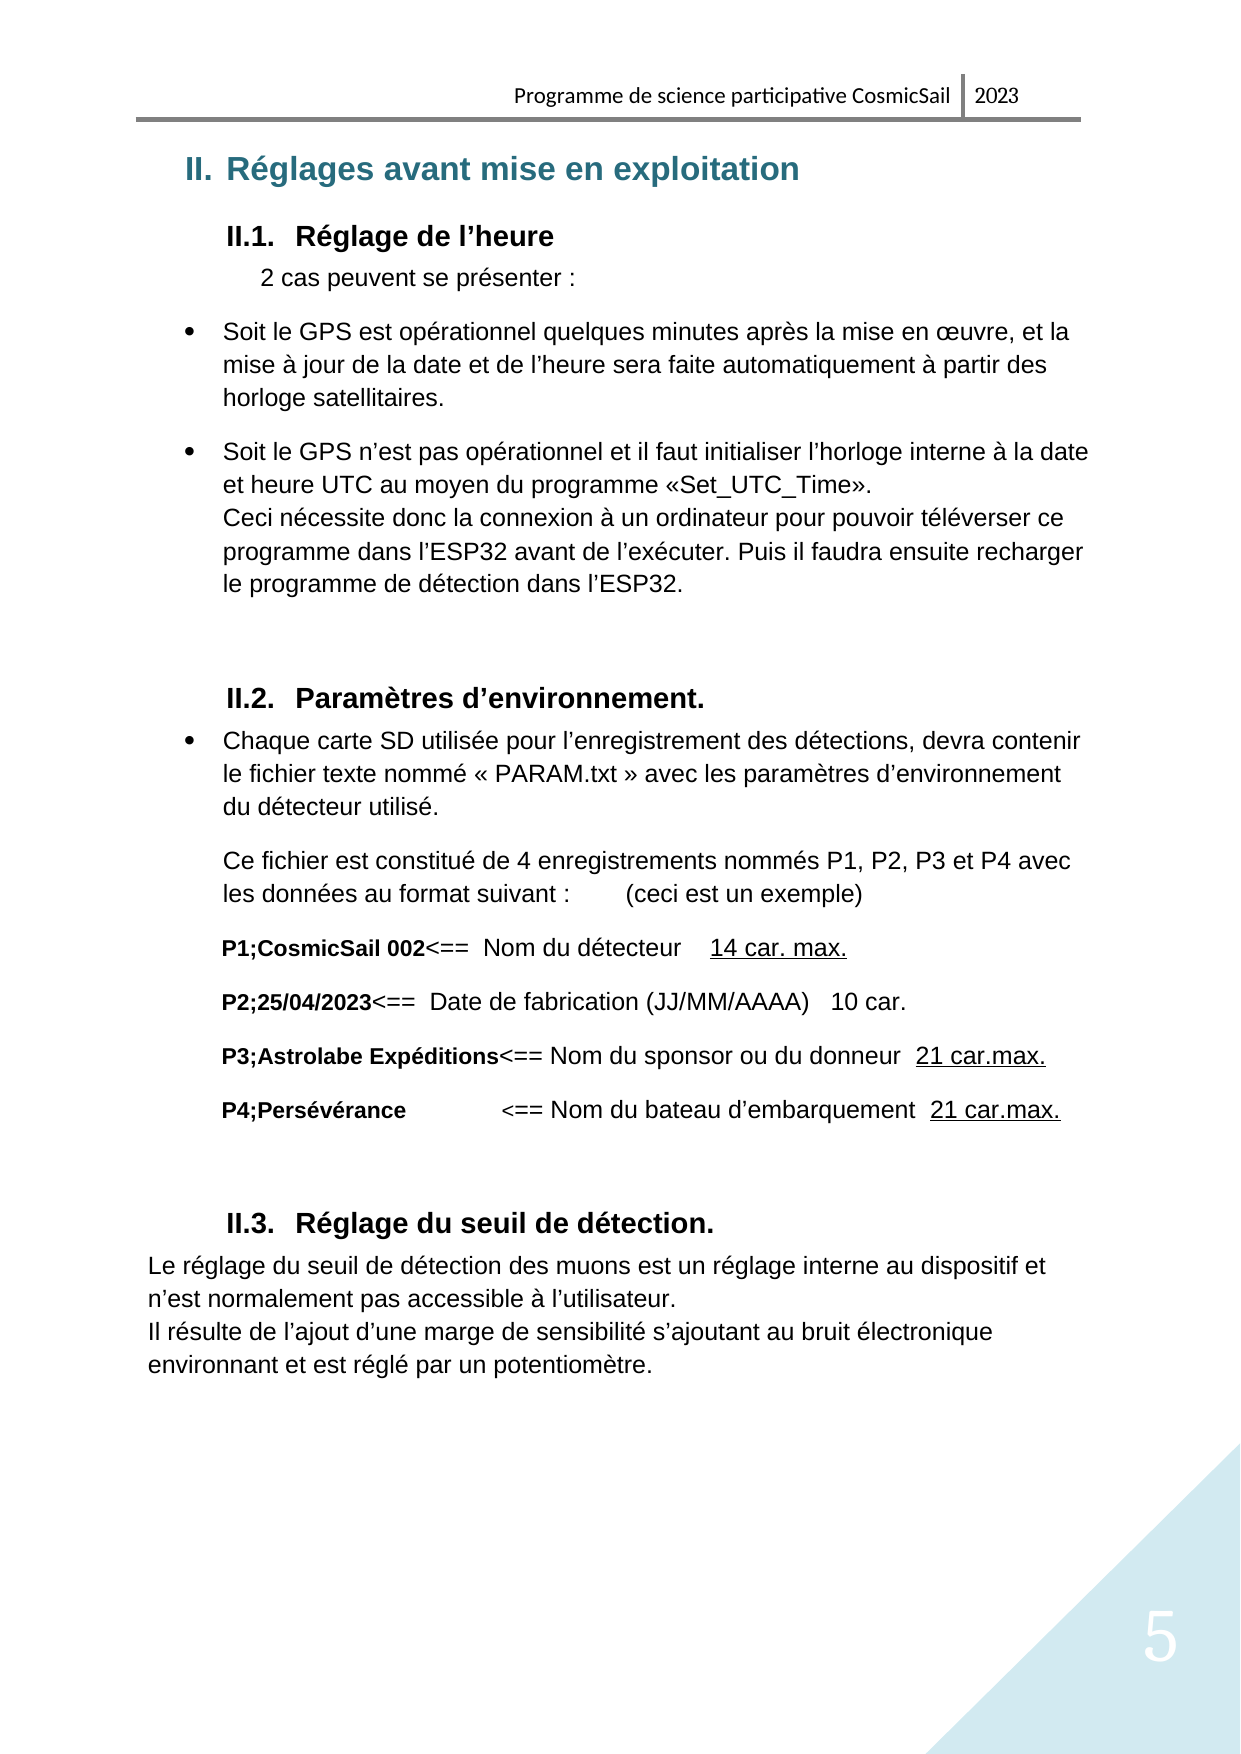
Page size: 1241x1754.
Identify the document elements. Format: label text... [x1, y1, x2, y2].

text 2 cas peuvent se présenter : [260, 263, 1093, 292]
subtitle Réglage de l’heure [226, 219, 1093, 252]
text Le réglage du seuil de détection des muons est un réglage interne au dispositif et n’est normalement pas accessible à l’utilisateur. Il résulte de l’ajout d’une marge de sensibilité s’ajoutant au bruit électronique environnant et est réglé par un potentiomètre. [148, 1251, 1093, 1379]
text P3;Astrolabe Expéditions<== Nom du sponsor ou du donneur 21 car.max. [221, 1041, 1093, 1069]
subtitle Réglages avant mise en exploitation [185, 149, 1093, 188]
list Soit le GPS est opérationnel quelques minutes après la mise en œuvre, et la mise à jour de la date et de l’heure sera faite automatiquement à partir des horloge satellitaires. [185, 317, 1093, 412]
text P1;CosmicSail 002<== Nom du détecteur 14 car. max. [221, 933, 1093, 962]
text P2;25/04/2023<== Date de fabrication (JJ/MM/AAAA) 10 car. [221, 987, 1093, 1016]
subtitle Réglage du seuil de détection. [226, 1206, 1093, 1240]
list Chaque carte SD utilisée pour l’enregistrement des détections, devra contenir le fichier texte nommé « PARAM.txt » avec les paramètres d’environnement du détecteur utilisé. [185, 726, 1093, 821]
text Ce fichier est constitué de 4 enregistrements nommés P1, P2, P3 et P4 avec les données au format suivant : (ceci est un exemple) [223, 846, 1093, 908]
list Soit le GPS n’est pas opérationnel et il faut initialiser l’horloge interne à la date et heure UTC au moyen du programme «Set_UTC_Time». Ceci nécessite donc la connexion à un ordinateur pour pouvoir téléverser ce programme dans l’ESP32 avant de l’exécuter. Puis il faudra ensuite recharger le programme de détection dans l’ESP32. [185, 437, 1093, 598]
text P4;Persévérance <== Nom du bateau d’embarquement 21 car.max. [221, 1094, 1093, 1123]
subtitle Paramètres d’environnement. [226, 681, 1093, 715]
